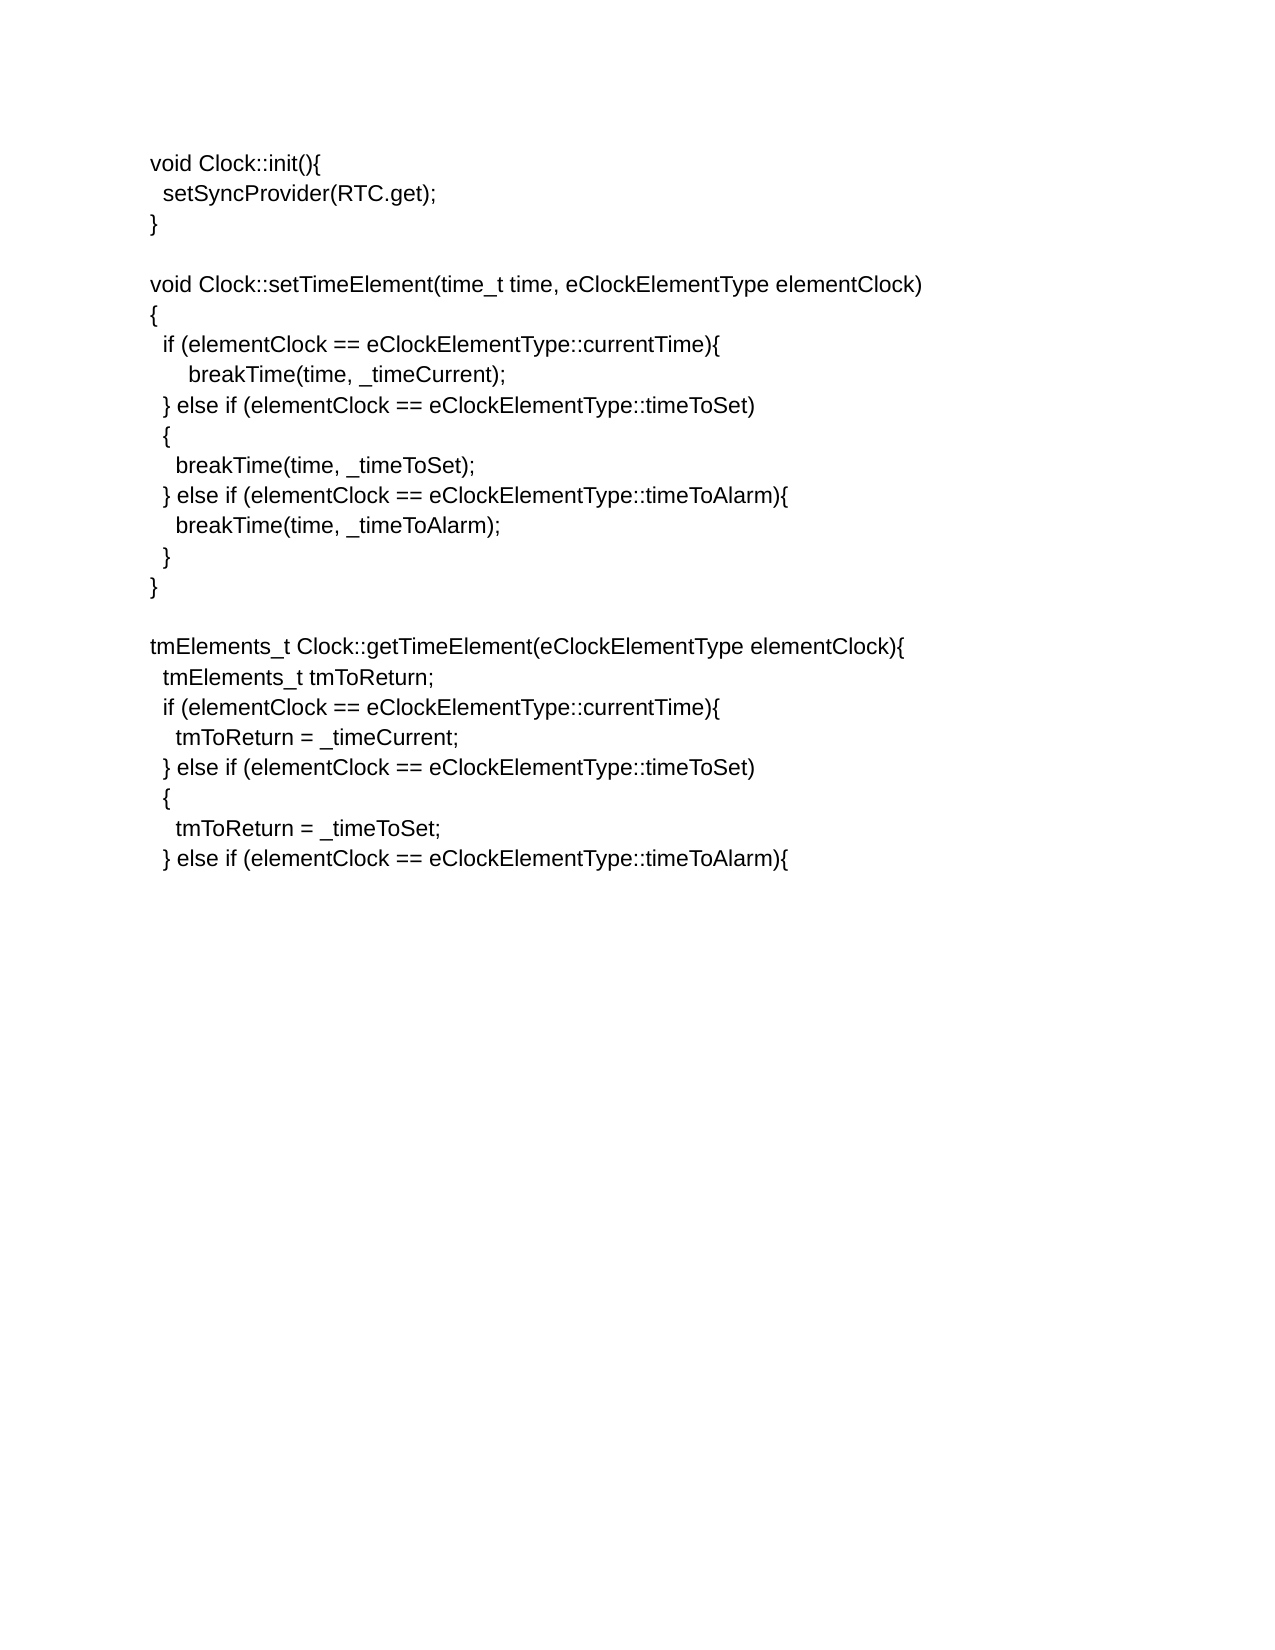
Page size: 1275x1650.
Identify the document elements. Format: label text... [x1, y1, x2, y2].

text breakTime(time, _timeCurrent); [150, 361, 1125, 388]
text void Clock::init(){ [150, 150, 1125, 176]
text { [150, 784, 1125, 811]
text } else if (elementClock == eClockElementType::timeToAlarm){ [150, 845, 1125, 871]
text breakTime(time, _timeToSet); [150, 452, 1125, 478]
text void Clock::setTimeElement(time_t time, eClockElementType elementClock) [150, 271, 1125, 297]
text tmElements_t Clock::getTimeElement(eClockElementType elementClock){ [150, 633, 1125, 660]
text } else if (elementClock == eClockElementType::timeToSet) [150, 392, 1125, 418]
text tmToReturn = _timeToSet; [150, 814, 1125, 841]
text { [150, 301, 1125, 327]
text { [150, 422, 1125, 448]
text } [150, 210, 1125, 237]
text if (elementClock == eClockElementType::currentTime){ [150, 694, 1125, 720]
text } [150, 543, 1125, 569]
text if (elementClock == eClockElementType::currentTime){ [150, 331, 1125, 358]
text } [150, 573, 1125, 599]
text tmElements_t tmToReturn; [150, 663, 1125, 690]
text breakTime(time, _timeToAlarm); [150, 512, 1125, 539]
text } else if (elementClock == eClockElementType::timeToSet) [150, 754, 1125, 781]
text tmToReturn = _timeCurrent; [150, 724, 1125, 750]
text } else if (elementClock == eClockElementType::timeToAlarm){ [150, 482, 1125, 509]
text setSyncProvider(RTC.get); [150, 180, 1125, 207]
